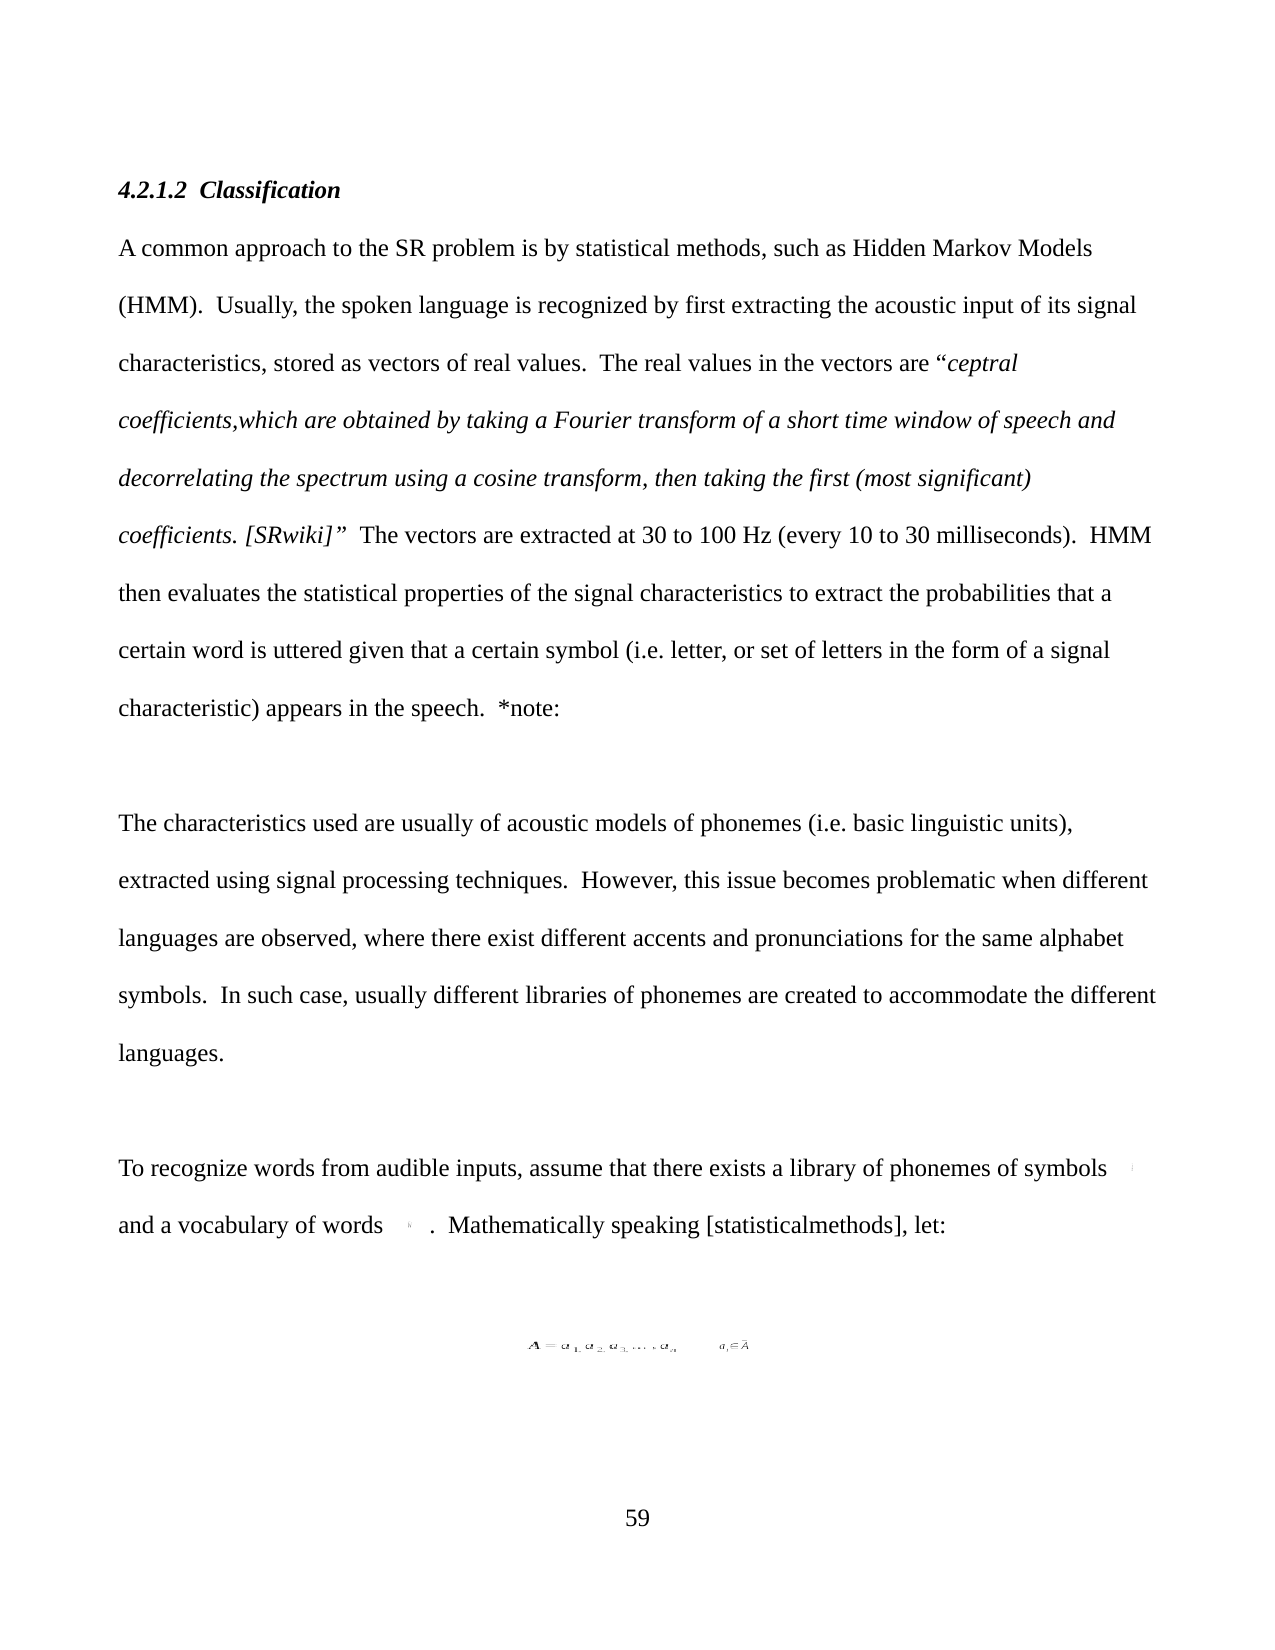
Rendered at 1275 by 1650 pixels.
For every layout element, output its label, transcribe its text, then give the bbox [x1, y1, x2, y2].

text 4.2.1.2 Classification [118, 176, 1157, 204]
text A common approach to the SR problem is by statistical methods, such as Hidden Markov Models (HMM). Usually, the spoken language is recognized by first extracting the acoustic input of its signal characteristics, stored as vectors of real values. The real values in the vectors are “ceptral coefficients,which are obtained by taking a Fourier transform of a short time window of speech and decorrelating the spectrum using a cosine transform, then taking the first (most significant) coefficients. [SRwiki]” The vectors are extracted at 30 to 100 Hz (every 10 to 30 milliseconds). HMM then evaluates the statistical properties of the signal characteristics to extract the probabilities that a certain word is uttered given that a certain symbol (i.e. letter, or set of letters in the form of a signal characteristic) appears in the speech. *note: [118, 233, 1157, 722]
text The characteristics used are usually of acoustic models of phonemes (i.e. basic linguistic units), extracted using signal processing techniques. However, this issue becomes problematic when different languages are observed, where there exist different accents and pronunciations for the same alphabet symbols. In such case, usually different libraries of phonemes are created to accommodate the different languages. [118, 808, 1157, 1067]
text To recognize words from audible inputs, assume that there exists a library of phonemes of symbols and a vocabulary of words . Mathematically speaking [statisticalmethods], let: [118, 1153, 1157, 1239]
